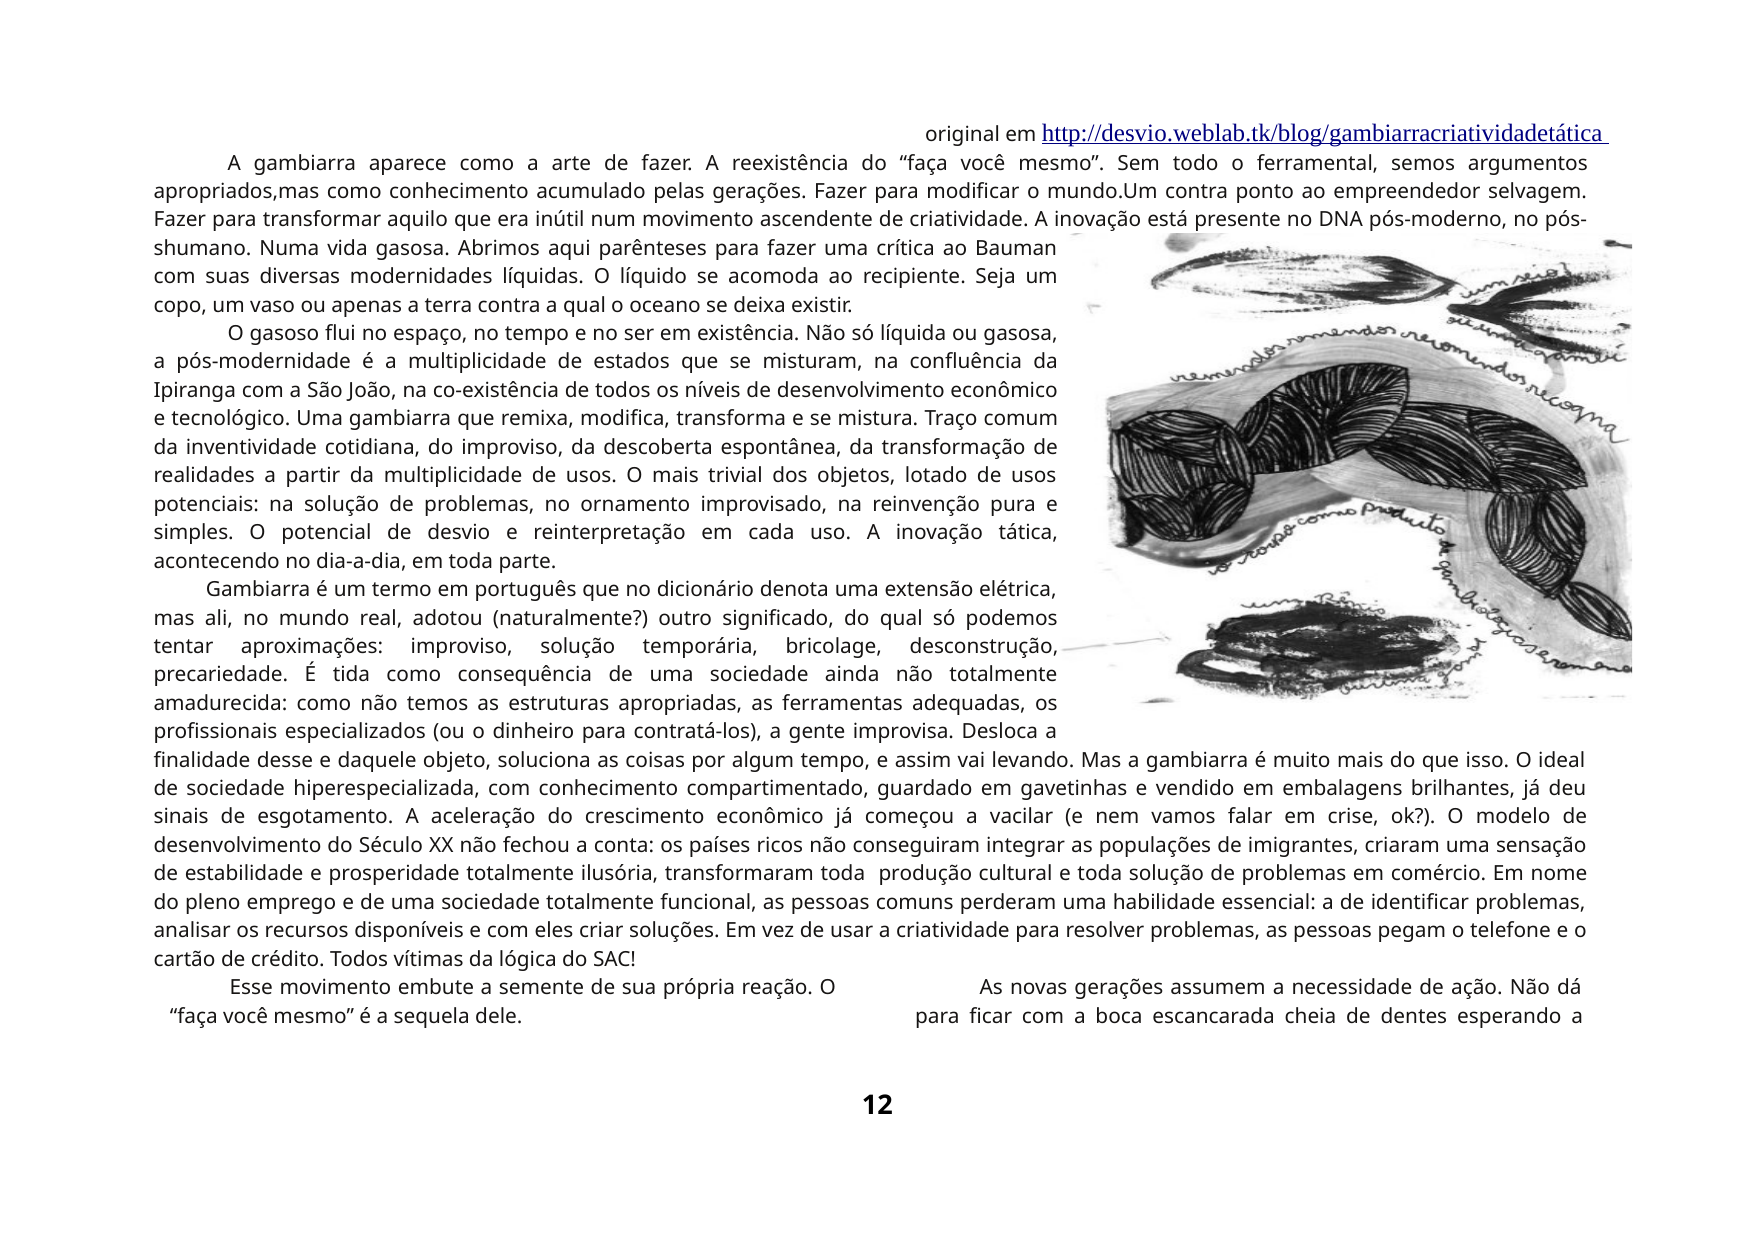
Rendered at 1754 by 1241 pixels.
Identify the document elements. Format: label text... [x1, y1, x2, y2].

text O gasoso flui no espaço, no tempo e no ser em existência. Não só líquida ou gasosa, a pós-modernidade é a multiplicidade de estados que se misturam, na confluência da Ipiranga com a São João, na co-existência de todos os níveis de desenvolvimento econômico e tecnológico. Uma gambiarra que remixa, modifica, transforma e se mistura. Traço comum da inventividade cotidiana, do improviso, da descoberta espontânea, da transformação de realidades a partir da multiplicidade de usos. O mais trivial dos objetos, lotado de usos potenciais: na solução de problemas, no ornamento improvisado, na reinvenção pura e simples. O potencial de desvio e reinterpretação em cada uso. A inovação tática, acontecendo no dia-a-dia, em toda parte. [153, 318, 1058, 574]
text Esse movimento embute a semente de sua própria reação. O “faça você mesmo” é a sequela dele. [169, 972, 838, 1029]
text Gambiarra é um termo em português que no dicionário denota uma extensão elétrica, mas ali, no mundo real, adotou (naturalmente?) outro significado, do qual só podemos tentar aproximações: improviso, solução temporária, bricolage, desconstrução, precariedade. É tida como consequência de uma sociedade ainda não totalmente amadurecida: como não temos as estruturas apropriadas, as ferramentas adequadas, os profissionais especializados (ou o dinheiro para contratá-los), a gente improvisa. Desloca a finalidade desse e daquele objeto, soluciona as coisas por algum tempo, e assim vai levando. Mas a gambiarra é muito mais do que isso. O ideal de sociedade hiperespecializada, com conhecimento compartimentado, guardado em gavetinhas e vendido em embalagens brilhantes, já deu sinais de esgotamento. A aceleração do crescimento econômico já começou a vacilar (e nem vamos falar em crise, ok?). O modelo de desenvolvimento do Século XX não fechou a conta: os países ricos não conseguiram integrar as populações de imigrantes, criaram uma sensação de estabilidade e prosperidade totalmente ilusória, transformaram toda produção cultural e toda solução de problemas em comércio. Em nome do pleno emprego e de uma sociedade totalmente funcional, as pessoas comuns perderam uma habilidade essencial: a de identificar problemas, analisar os recursos disponíveis e com eles criar soluções. Em vez de usar a criatividade para resolver problemas, as pessoas pegam o telefone e o cartão de crédito. Todos vítimas da lógica do SAC! [153, 574, 1589, 972]
text A gambiarra aparece como a arte de fazer. A reexistência do “faça você mesmo”. Sem todo o ferramental, semos argumentos apropriados,mas como conhecimento acumulado pelas gerações. Fazer para modificar o mundo.Um contra ponto ao empreendedor selvagem. Fazer para transformar aquilo que era inútil num movimento ascendente de criatividade. A inovação está presente no DNA pós-moderno, no pós-shumano. Numa vida gasosa. Abrimos aqui parênteses para fazer uma crítica ao Bauman com suas diversas modernidades líquidas. O líquido se acomoda ao recipiente. Seja um copo, um vaso ou apenas a terra contra a qual o oceano se deixa existir. [153, 148, 1589, 318]
text original em http://desvio.weblab.tk/blog/gambiarracriatividadetática [118, 118, 1609, 148]
text As novas gerações assumem a necessidade de ação. Não dá para ficar com a boca escancarada cheia de dentes esperando a [915, 972, 1584, 1029]
picture [1058, 233, 1633, 719]
